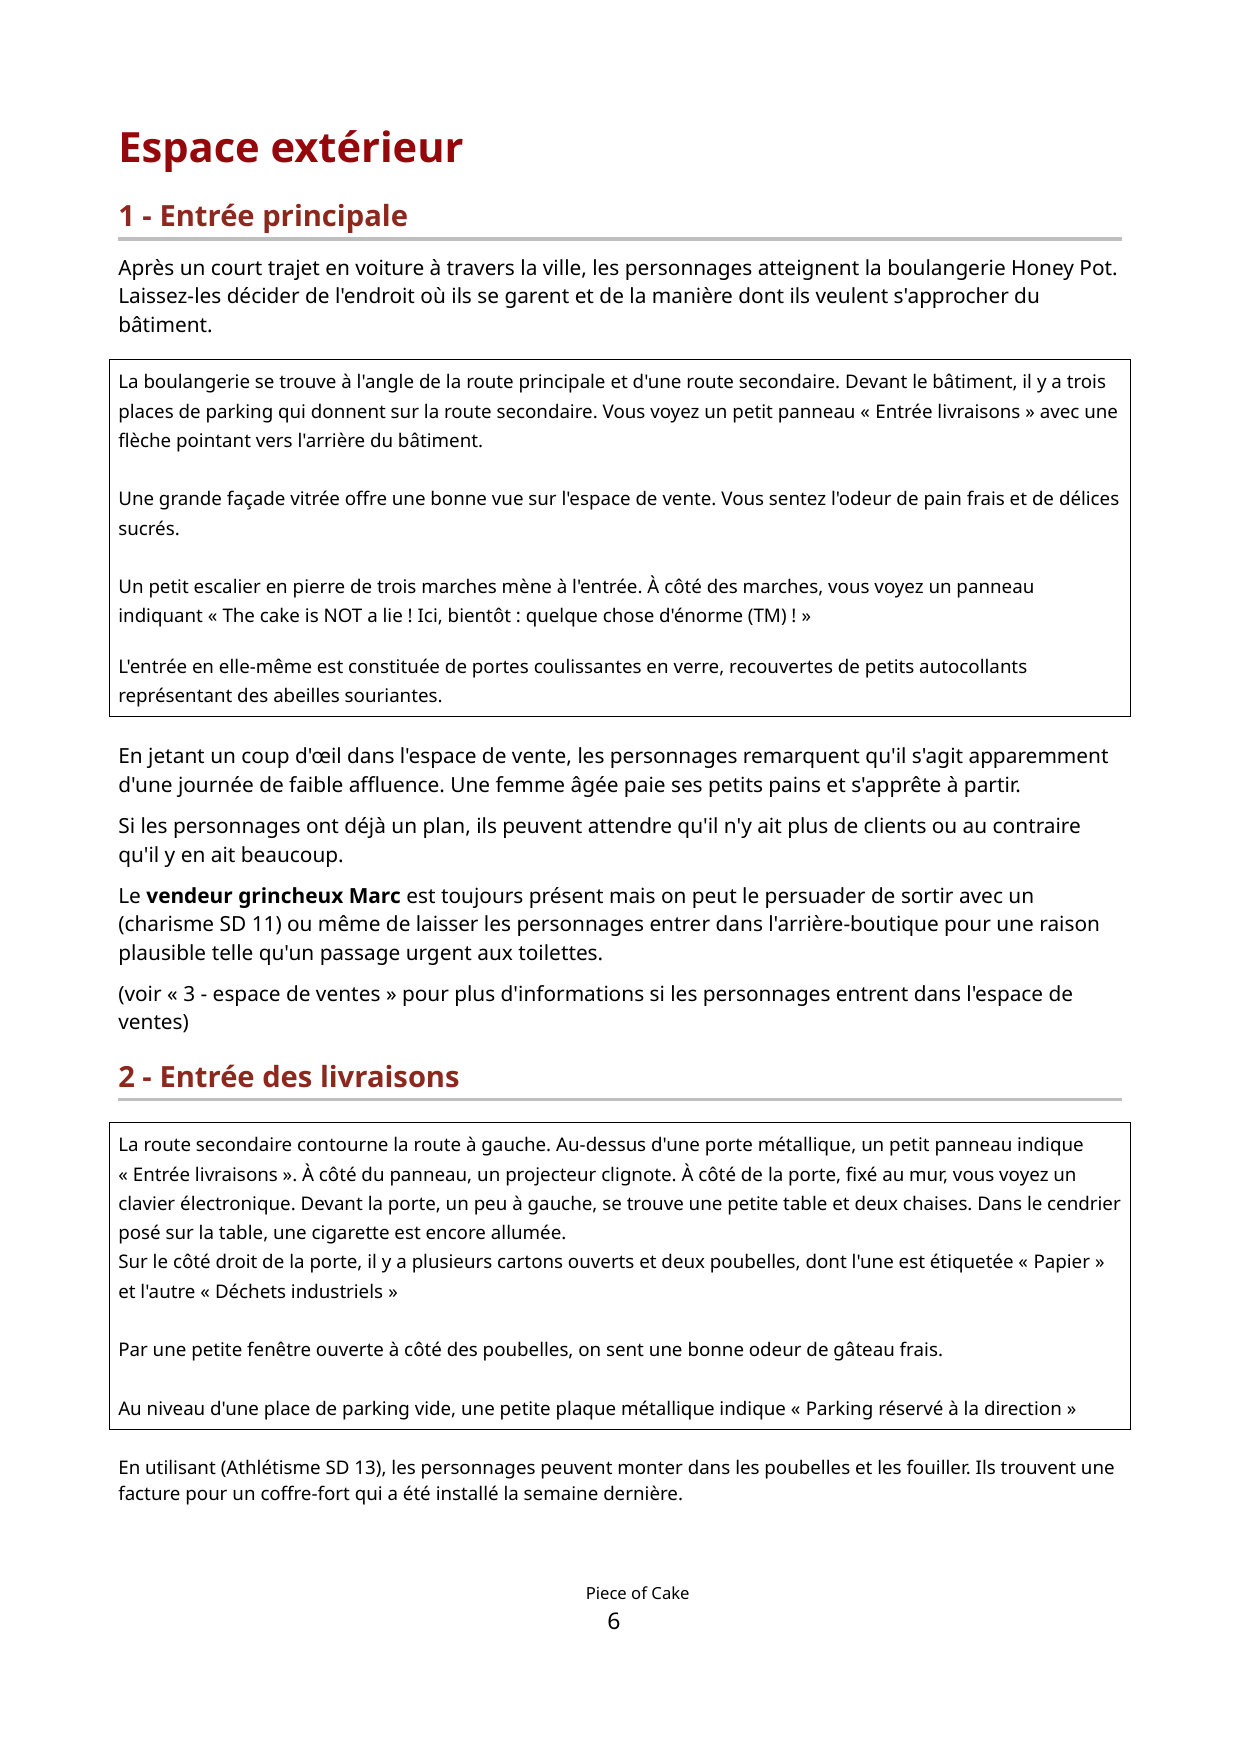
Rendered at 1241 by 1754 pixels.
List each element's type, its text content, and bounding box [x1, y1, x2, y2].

text (voir « 3 - espace de ventes » pour plus d'informations si les personnages entrent dans l'espace de ventes) [118, 979, 1122, 1036]
text En jetant un coup d'œil dans l'espace de vente, les personnages remarquent qu'il s'agit apparemment d'une journée de faible affluence. Une femme âgée paie ses petits pains et s'apprête à partir. [118, 742, 1122, 798]
text Après un court trajet en voiture à travers la ville, les personnages atteignent la boulangerie Honey Pot. Laissez-les décider de l'endroit où ils se garent et de la manière dont ils veulent s'approcher du bâtiment. [118, 253, 1122, 338]
text L'entrée en elle-même est constituée de portes coulissantes en verre, recouvertes de petits autocollants représentant des abeilles souriantes. [110, 643, 1130, 716]
text La boulangerie se trouve à l'angle de la route principale et d'une route secondaire. Devant le bâtiment, il y a trois places de parking qui donnent sur la route secondaire. Vous voyez un petit panneau « Entrée livraisons » avec une flèche pointant vers l'arrière du bâtiment. Une grande façade vitrée offre une bonne vue sur l'espace de vente. Vous sentez l'odeur de pain frais et de délices sucrés. Un petit escalier en pierre de trois marches mène à l'entrée. À côté des marches, vous voyez un panneau indiquant « The cake is NOT a lie ! Ici, bientôt : quelque chose d'énorme (TM) ! » [110, 360, 1130, 628]
text La route secondaire contourne la route à gauche. Au-dessus d'une porte métallique, un petit panneau indique « Entrée livraisons ». À côté du panneau, un projecteur clignote. À côté de la porte, fixé au mur, vous voyez un clavier électronique. Devant la porte, un peu à gauche, se trouve une petite table et deux chaises. Dans le cendrier posé sur la table, une cigarette est encore allumée. Sur le côté droit de la porte, il y a plusieurs cartons ouverts et deux poubelles, dont l'une est étiquetée « Papier » et l'autre « Déchets industriels » Par une petite fenêtre ouverte à côté des poubelles, on sent une bonne odeur de gâteau frais. Au niveau d'une place de parking vide, une petite plaque métallique indique « Parking réservé à la direction » [110, 1123, 1130, 1429]
subtitle 1 - Entrée principale [118, 196, 1122, 237]
subtitle 2 - Entrée des livraisons [118, 1057, 1122, 1098]
subtitle Espace extérieur [118, 118, 1122, 175]
text Le vendeur grincheux Marc est toujours présent mais on peut le persuader de sortir avec un (charisme SD 11) ou même de laisser les personnages entrer dans l'arrière-boutique pour une raison plausible telle qu'un passage urgent aux toilettes. [118, 881, 1122, 966]
text En utilisant (Athlétisme SD 13), les personnages peuvent monter dans les poubelles et les fouiller. Ils trouvent une facture pour un coffre-fort qui a été installé la semaine dernière. [118, 1454, 1122, 1506]
text Si les personnages ont déjà un plan, ils peuvent attendre qu'il n'y ait plus de clients ou au contraire qu'il y en ait beaucoup. [118, 811, 1122, 868]
